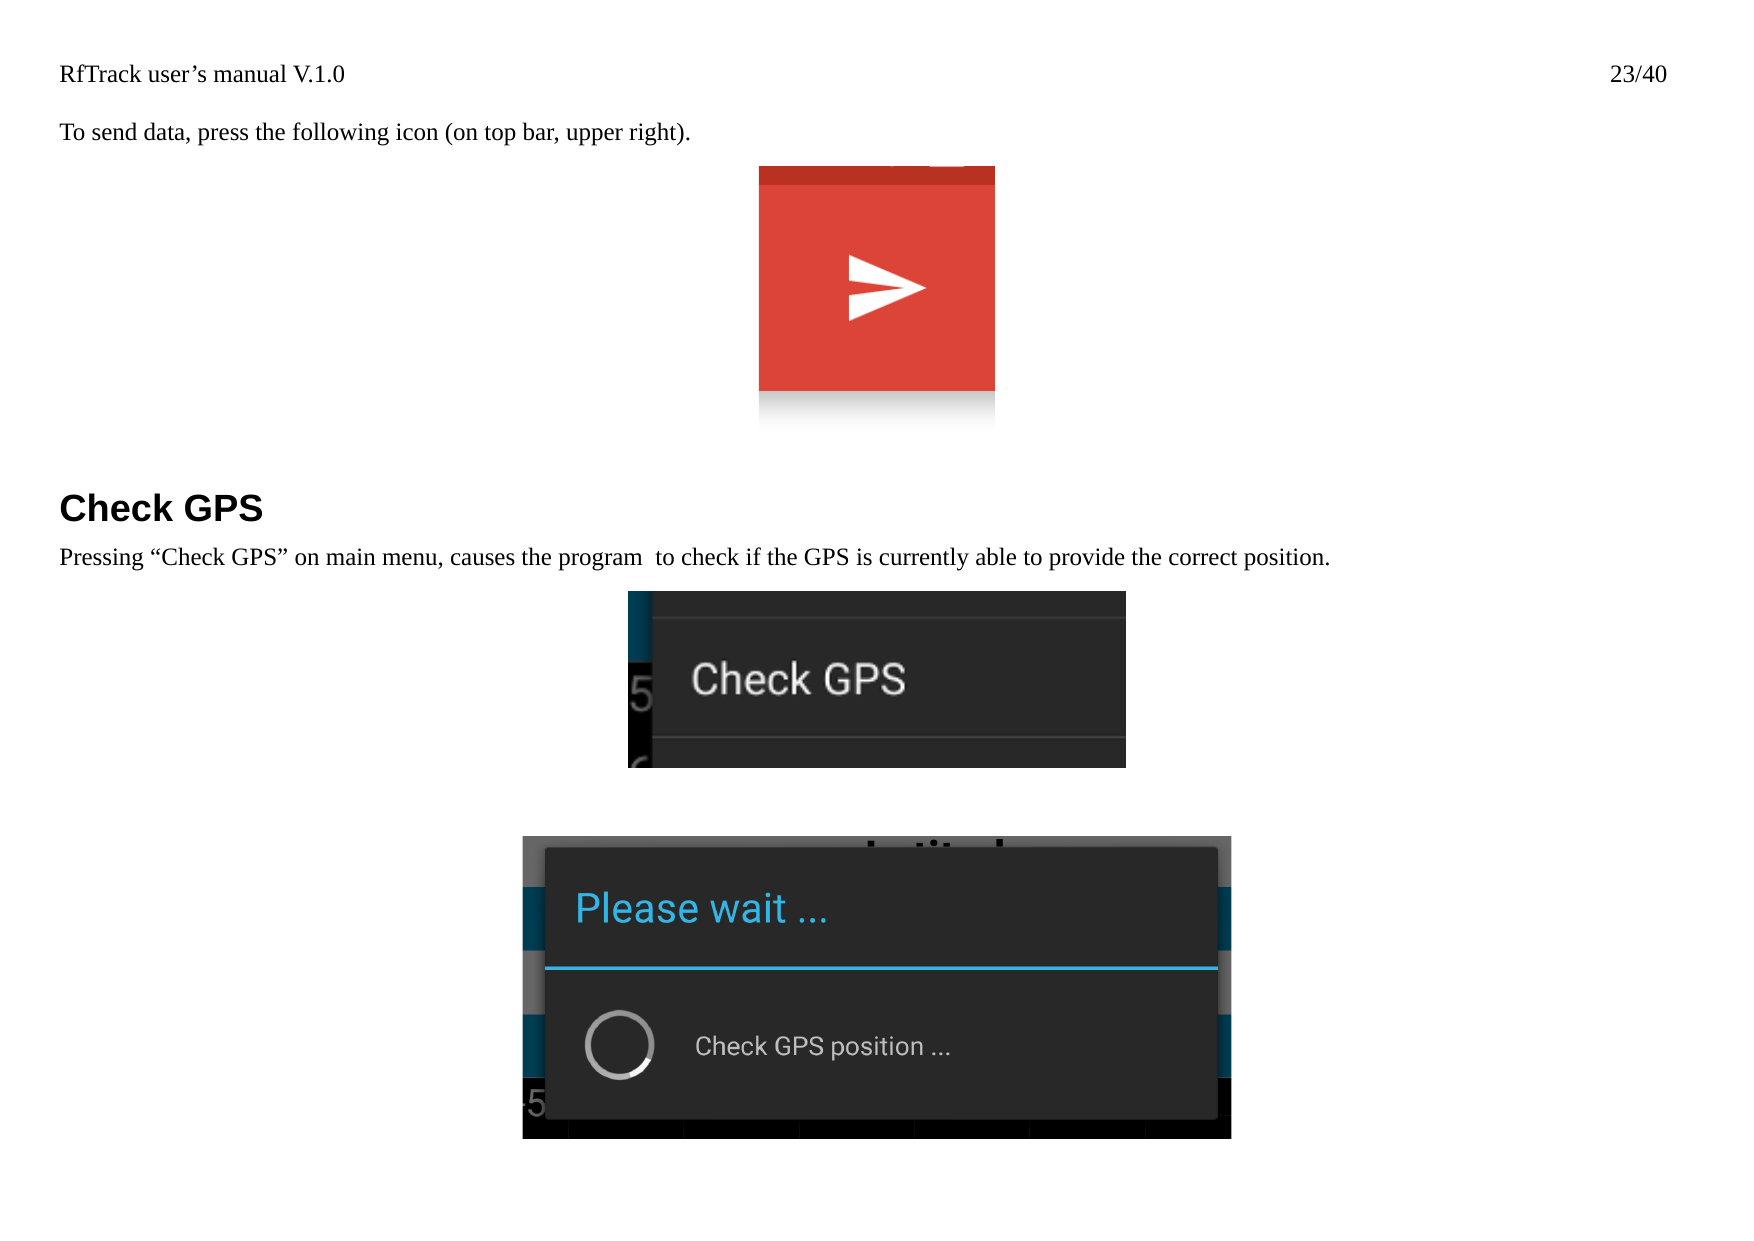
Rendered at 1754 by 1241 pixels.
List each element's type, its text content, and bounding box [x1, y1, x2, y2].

text Pressing “Check GPS” on main menu, causes the program to check if the GPS is currently able to provide the correct position. [59, 542, 1695, 571]
picture [758, 166, 995, 432]
picture [522, 836, 1232, 1139]
text To send data, press the following icon (on top bar, upper right). [59, 117, 1695, 146]
subtitle Check GPS [59, 486, 1695, 529]
picture [628, 591, 1126, 768]
